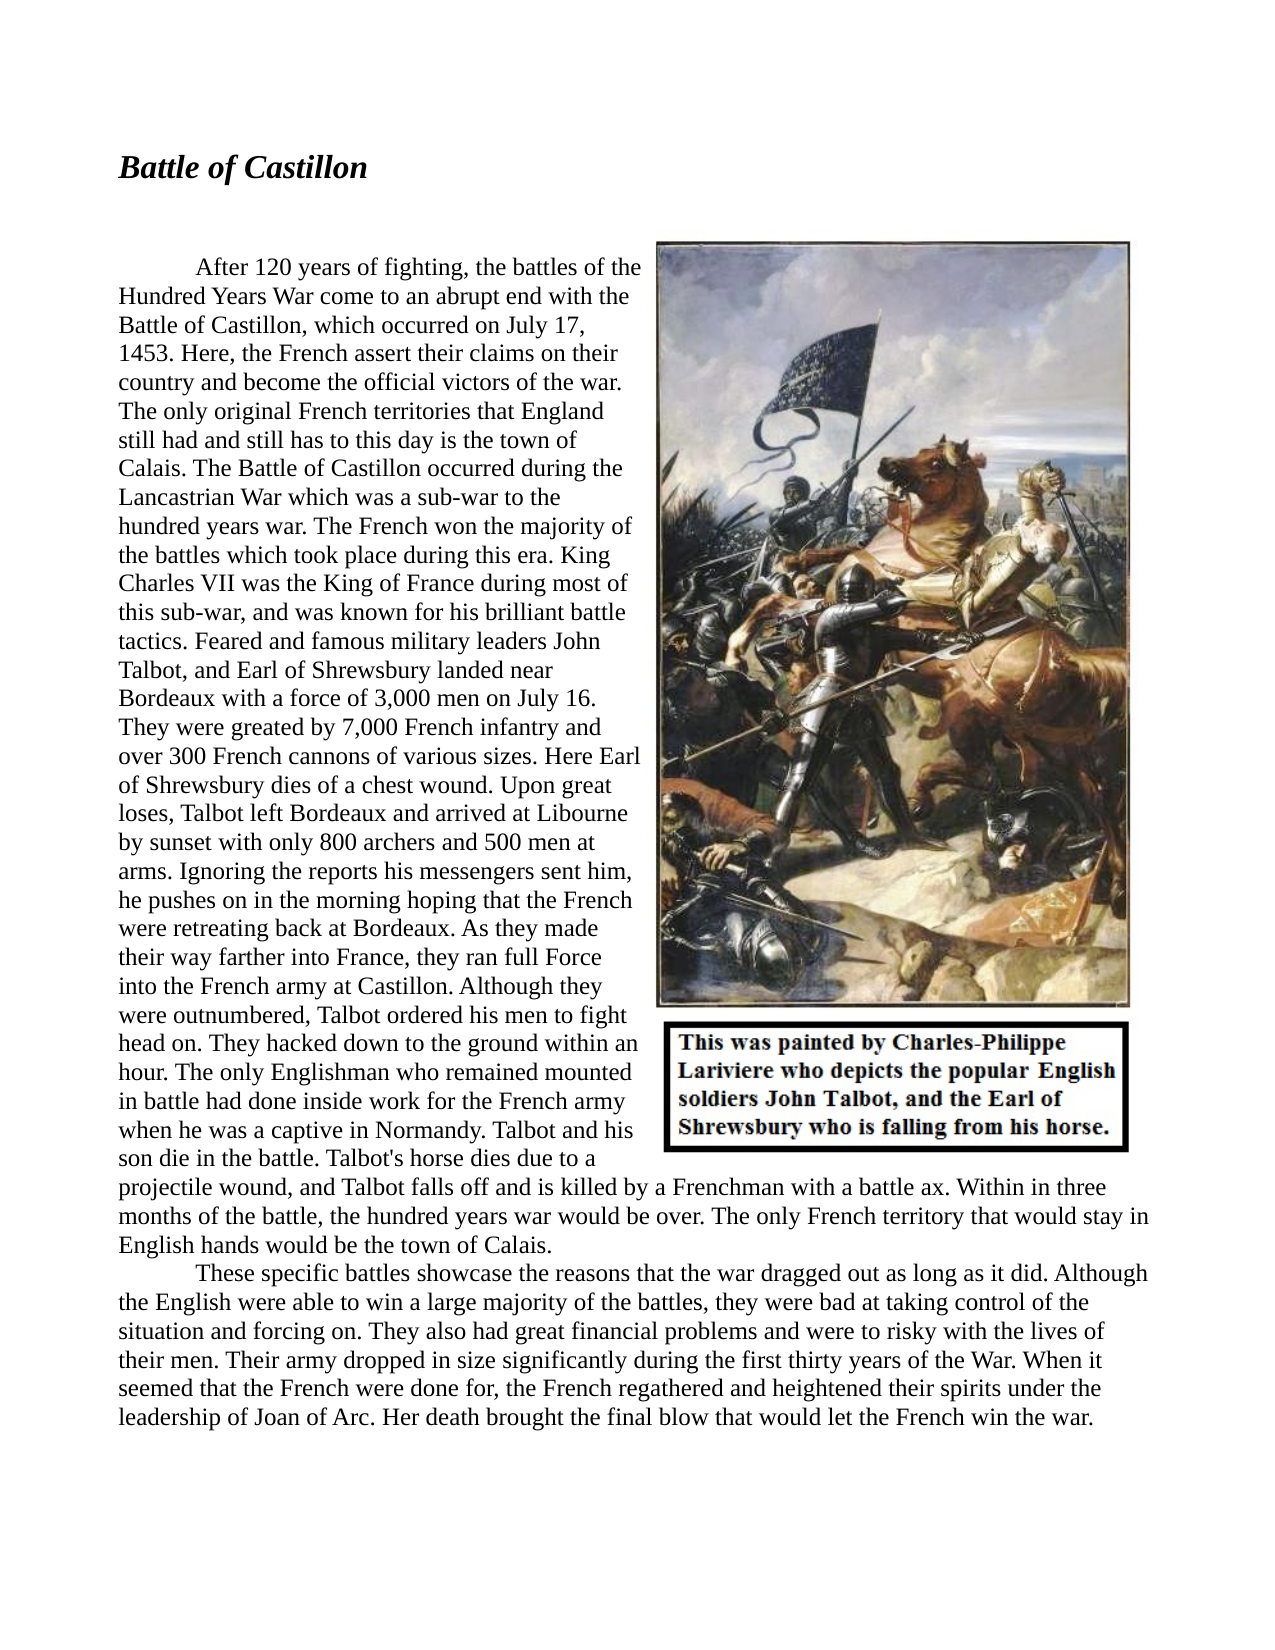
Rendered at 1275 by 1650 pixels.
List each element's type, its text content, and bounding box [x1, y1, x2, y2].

text These specific battles showcase the reasons that the war dragged out as long as it did. Although the English were able to win a large majority of the battles, they were bad at taking control of the situation and forcing on. They also had great financial problems and were to risky with the lives of their men. Their army dropped in size significantly during the first thirty years of the War. When it seemed that the French were done for, the French regathered and heightened their spirits under the leadership of Joan of Arc. Her death brought the final blow that would let the French win the war. [118, 1258, 1157, 1431]
text Battle of Castillon [118, 147, 1157, 185]
text After 120 years of fighting, the battles of the Hundred Years War come to an abrupt end with the Battle of Castillon, which occurred on July 17, 1453. Here, the French assert their claims on their country and become the official victors of the war. The only original French territories that England still had and still has to this day is the town of Calais. The Battle of Castillon occurred during the Lancastrian War which was a sub-war to the hundred years war. The French won the majority of the battles which took place during this era. King Charles VII was the King of France during most of this sub-war, and was known for his brilliant battle tactics. Feared and famous military leaders John Talbot, and Earl of Shrewsbury landed near Bordeaux with a force of 3,000 men on July 16. They were greated by 7,000 French infantry and over 300 French cannons of various sizes. Here Earl of Shrewsbury dies of a chest wound. Upon great loses, Talbot left Bordeaux and arrived at Libourne by sunset with only 800 archers and 500 men at arms. Ignoring the reports his messengers sent him, he pushes on in the morning hoping that the French were retreating back at Bordeaux. As they made their way farther into France, they ran full Force into the French army at Castillon. Although they were outnumbered, Talbot ordered his men to fight head on. They hacked down to the ground within an hour. The only Englishman who remained mounted in battle had done inside work for the French army when he was a captive in Normandy. Talbot and his son die in the battle. Talbot's horse dies due to a projectile wound, and Talbot falls off and is killed by a Frenchman with a battle ax. Within in three months of the battle, the hundred years war would be over. The only French territory that would stay in English hands would be the town of Calais. [118, 252, 1157, 1258]
